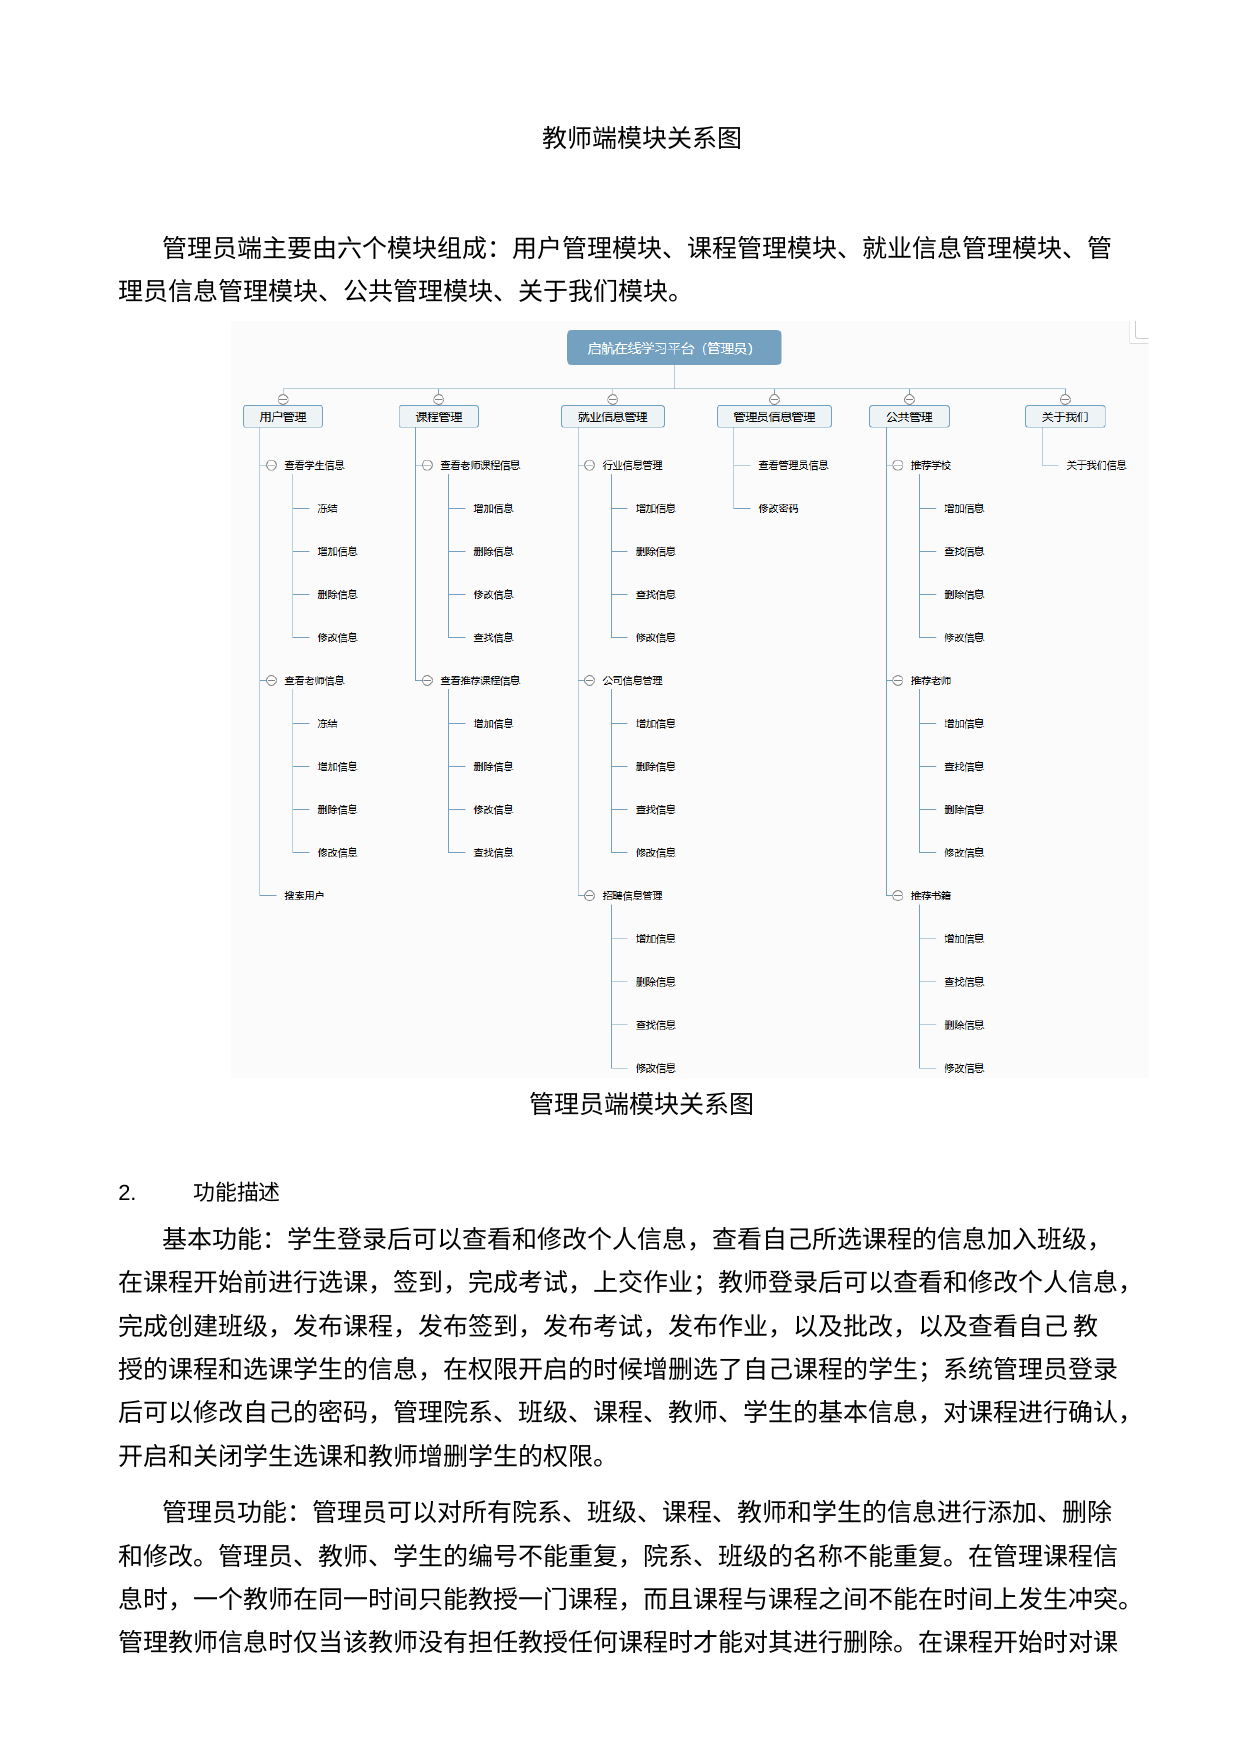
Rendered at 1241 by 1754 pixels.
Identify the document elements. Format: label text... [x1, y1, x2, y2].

text 管理员端模块关系图 [118, 1084, 1122, 1121]
text 管理员功能：管理员可以对所有院系、班级、课程、教师和学生的信息进行添加、删除和修改。管理员、教师、学生的编号不能重复，院系、班级的名称不能重复。在管理课程信息时，一个教师在同一时间只能教授一门课程，而且课程与课程之间不能在时间上发生冲突。管理教师信息时仅当该教师没有担任教授任何课程时才能对其进行删除。在课程开始时对课程进行确认，对选课人数超出上限的课程进行学生的删减。在选课关闭时并且对选课确认完毕后，可以开启教师增删学生的权限，并且可以随时关闭。 [118, 1493, 1122, 1659]
text 管理员端主要由六个模块组成：用户管理模块、课程管理模块、就业信息管理模块、管理员信息管理模块、公共管理模块、关于我们模块。 [118, 228, 1122, 308]
text 教师端模块关系图 [118, 118, 1122, 154]
text 基本功能：学生登录后可以查看和修改个人信息，查看自己所选课程的信息加入班级，在课程开始前进行选课，签到，完成考试，上交作业；教师登录后可以查看和修改个人信息，完成创建班级，发布课程，发布签到，发布考试，发布作业，以及批改，以及查看自己 教授的课程和选课学生的信息，在权限开启的时候增删选了自己课程的学生；系统管理员登录后可以修改自己的密码，管理院系、班级、课程、教师、学生的基本信息，对课程进行确认，开启和关闭学生选课和教师增删学生的权限。 [118, 1219, 1122, 1472]
subtitle 功能描述 [118, 1175, 1122, 1206]
